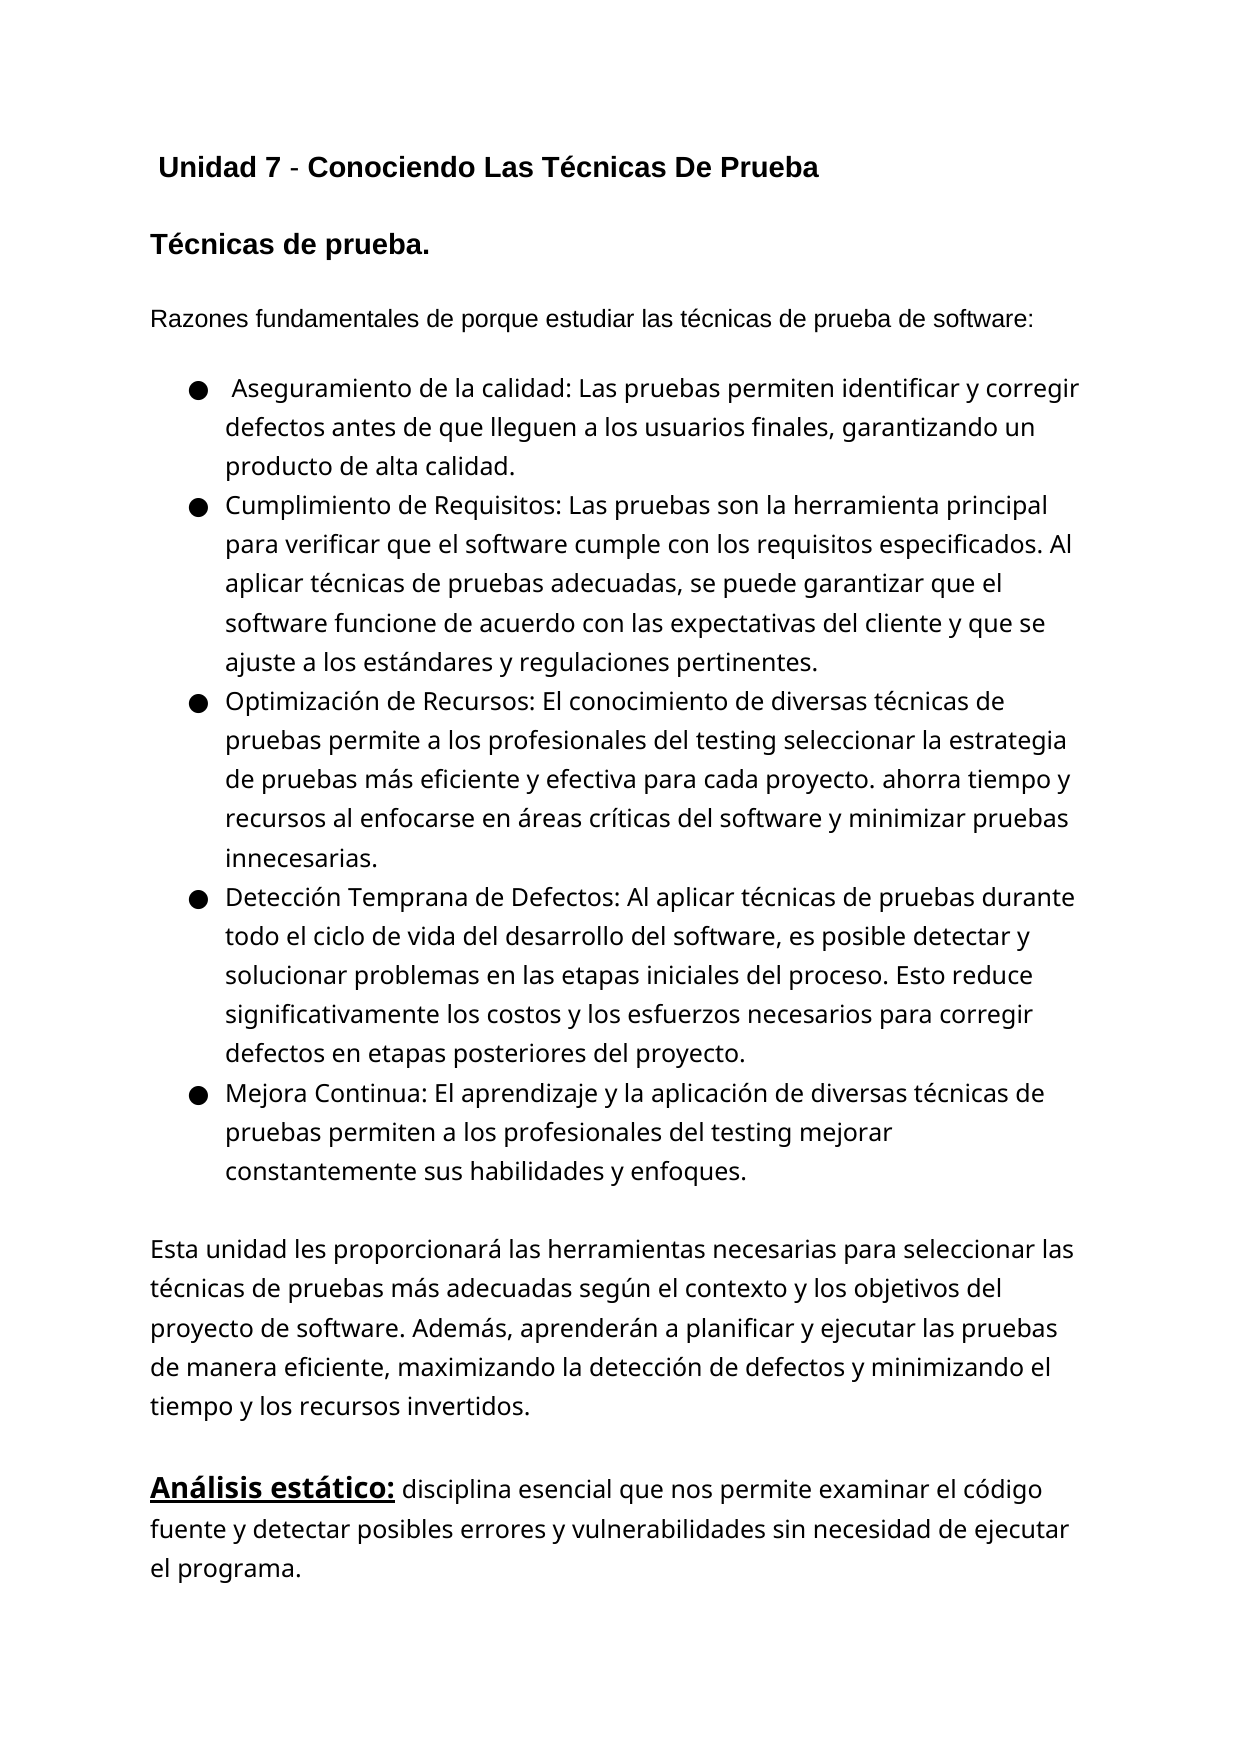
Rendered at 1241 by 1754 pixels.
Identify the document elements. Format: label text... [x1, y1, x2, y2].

text Unidad 7 - Conociendo Las Técnicas De Prueba [150, 150, 1090, 183]
text Técnicas de prueba. [150, 227, 1090, 261]
text Esta unidad les proporcionará las herramientas necesarias para seleccionar las técnicas de pruebas más adecuadas según el contexto y los objetivos del proyecto de software. Además, aprenderán a planificar y ejecutar las pruebas de manera eficiente, maximizando la detección de defectos y minimizando el tiempo y los recursos invertidos. [150, 1232, 1090, 1423]
list Aseguramiento de la calidad: Las pruebas permiten identificar y corregir defectos antes de que lleguen a los usuarios finales, garantizando un producto de alta calidad. [187, 370, 1090, 483]
list Optimización de Recursos: El conocimiento de diversas técnicas de pruebas permite a los profesionales del testing seleccionar la estrategia de pruebas más eficiente y efectiva para cada proyecto. ahorra tiempo y recursos al enfocarse en áreas críticas del software y minimizar pruebas innecesarias. [187, 683, 1090, 874]
list Cumplimiento de Requisitos: Las pruebas son la herramienta principal para verificar que el software cumple con los requisitos especificados. Al aplicar técnicas de pruebas adecuadas, se puede garantizar que el software funcione de acuerdo con las expectativas del cliente y que se ajuste a los estándares y regulaciones pertinentes. [187, 488, 1090, 678]
text Análisis estático: disciplina esencial que nos permite examinar el código fuente y detectar posibles errores y vulnerabilidades sin necesidad de ejecutar el programa. [150, 1467, 1090, 1585]
list Detección Temprana de Defectos: Al aplicar técnicas de pruebas durante todo el ciclo de vida del desarrollo del software, es posible detectar y solucionar problemas en las etapas iniciales del proceso. Esto reduce significativamente los costos y los esfuerzos necesarios para corregir defectos en etapas posteriores del proyecto. [187, 879, 1090, 1070]
list Mejora Continua: El aprendizaje y la aplicación de diversas técnicas de pruebas permiten a los profesionales del testing mejorar constantemente sus habilidades y enfoques. [187, 1075, 1090, 1188]
text Razones fundamentales de porque estudiar las técnicas de prueba de software: [150, 304, 1090, 333]
